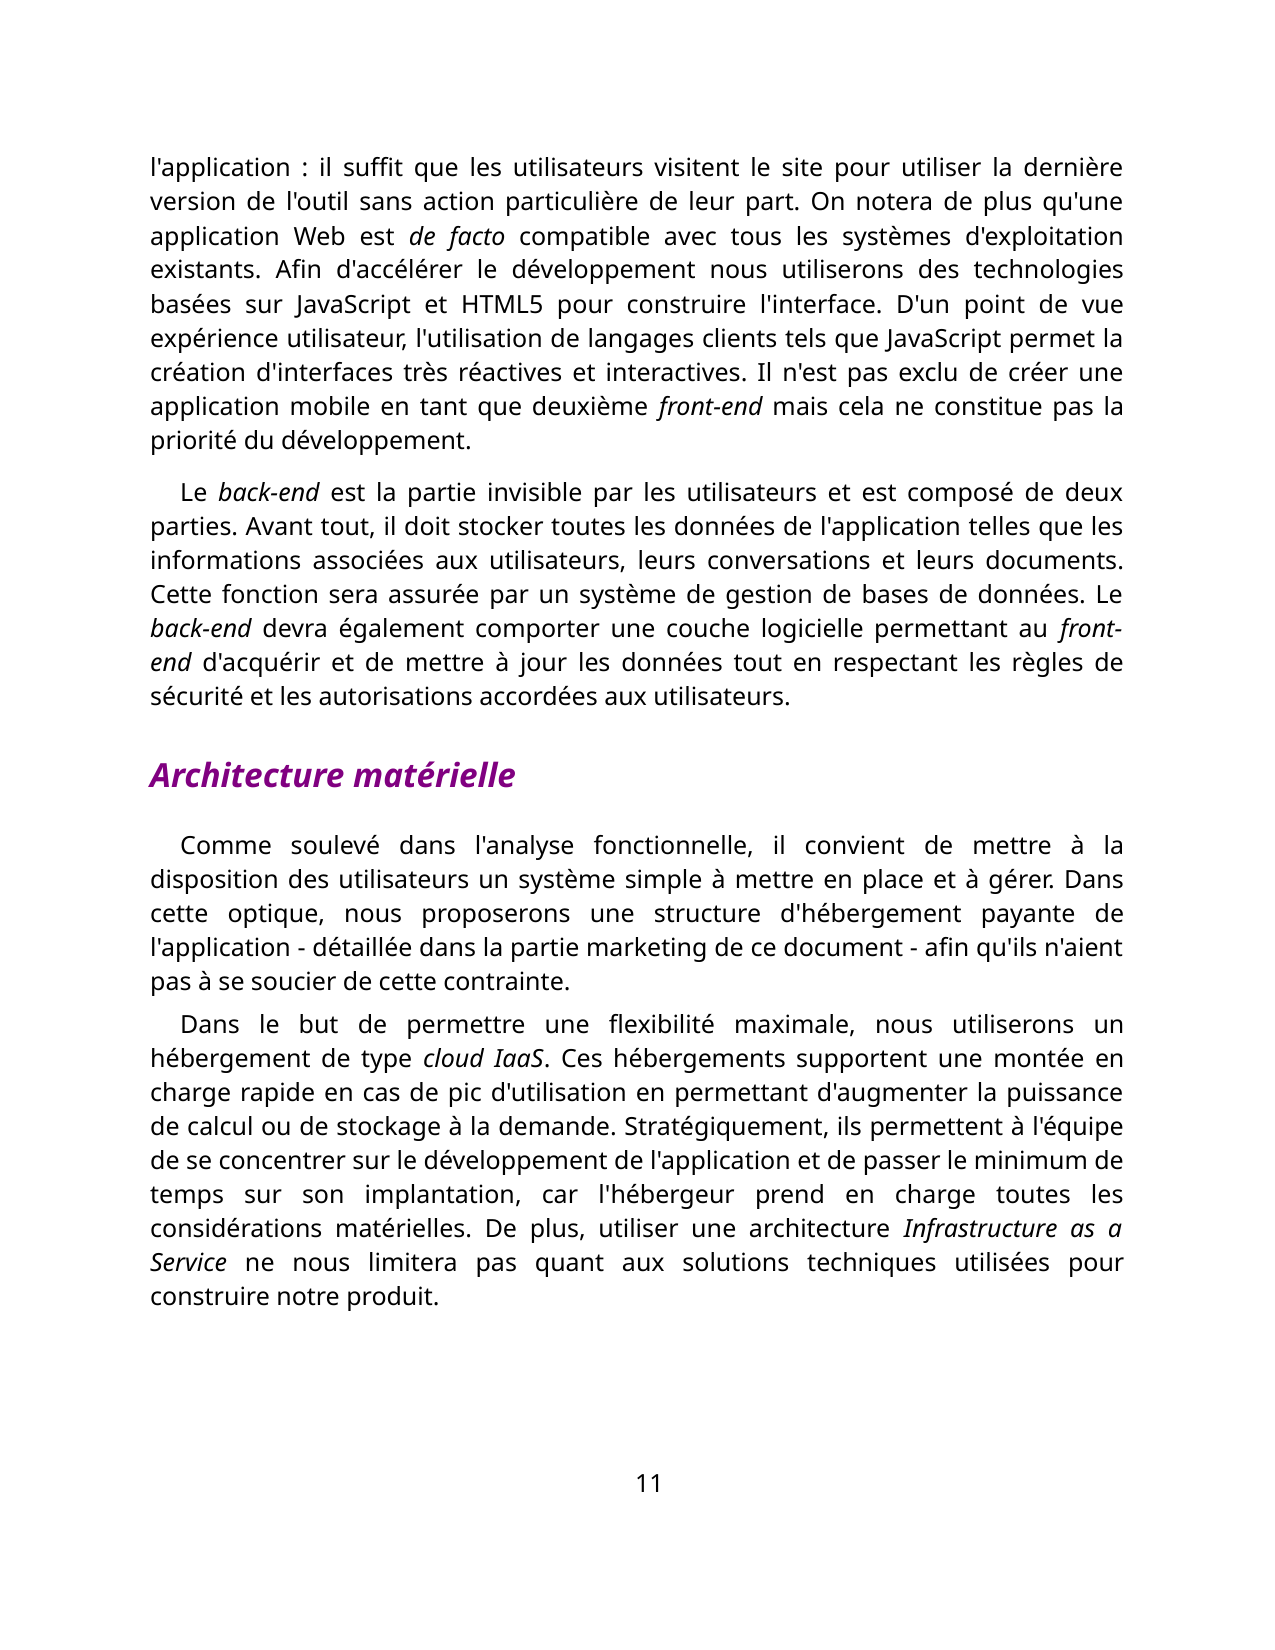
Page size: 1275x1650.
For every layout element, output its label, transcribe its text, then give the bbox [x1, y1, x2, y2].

text l'application : il suffit que les utilisateurs visitent le site pour utiliser la dernière version de l'outil sans action particulière de leur part. On notera de plus qu'une application Web est de facto compatible avec tous les systèmes d'exploitation existants. Afin d'accélérer le développement nous utiliserons des technologies basées sur JavaScript et HTML5 pour construire l'interface. D'un point de vue expérience utilisateur, l'utilisation de langages clients tels que JavaScript permet la création d'interfaces très réactives et interactives. Il n'est pas exclu de créer une application mobile en tant que deuxième front-end mais cela ne constitue pas la priorité du développement. [150, 150, 1125, 457]
text Comme soulevé dans l'analyse fonctionnelle, il convient de mettre à la disposition des utilisateurs un système simple à mettre en place et à gérer. Dans cette optique, nous proposerons une structure d'hébergement payante de l'application - détaillée dans la partie marketing de ce document - afin qu'ils n'aient pas à se soucier de cette contrainte. [150, 827, 1125, 998]
subtitle Architecture matérielle [150, 752, 1125, 797]
text Le back-end est la partie invisible par les utilisateurs et est composé de deux parties. Avant tout, il doit stocker toutes les données de l'application telles que les informations associées aux utilisateurs, leurs conversations et leurs documents. Cette fonction sera assurée par un système de gestion de bases de données. Le back-end devra également comporter une couche logicielle permettant au front-end d'acquérir et de mettre à jour les données tout en respectant les règles de sécurité et les autorisations accordées aux utilisateurs. [150, 474, 1125, 713]
text Dans le but de permettre une flexibilité maximale, nous utiliserons un hébergement de type cloud IaaS. Ces hébergements supportent une montée en charge rapide en cas de pic d'utilisation en permettant d'augmenter la puissance de calcul ou de stockage à la demande. Stratégiquement, ils permettent à l'équipe de se concentrer sur le développement de l'application et de passer le minimum de temps sur son implantation, car l'hébergeur prend en charge toutes les considérations matérielles. De plus, utiliser une architecture Infrastructure as a Service ne nous limitera pas quant aux solutions techniques utilisées pour construire notre produit. [150, 1007, 1125, 1313]
